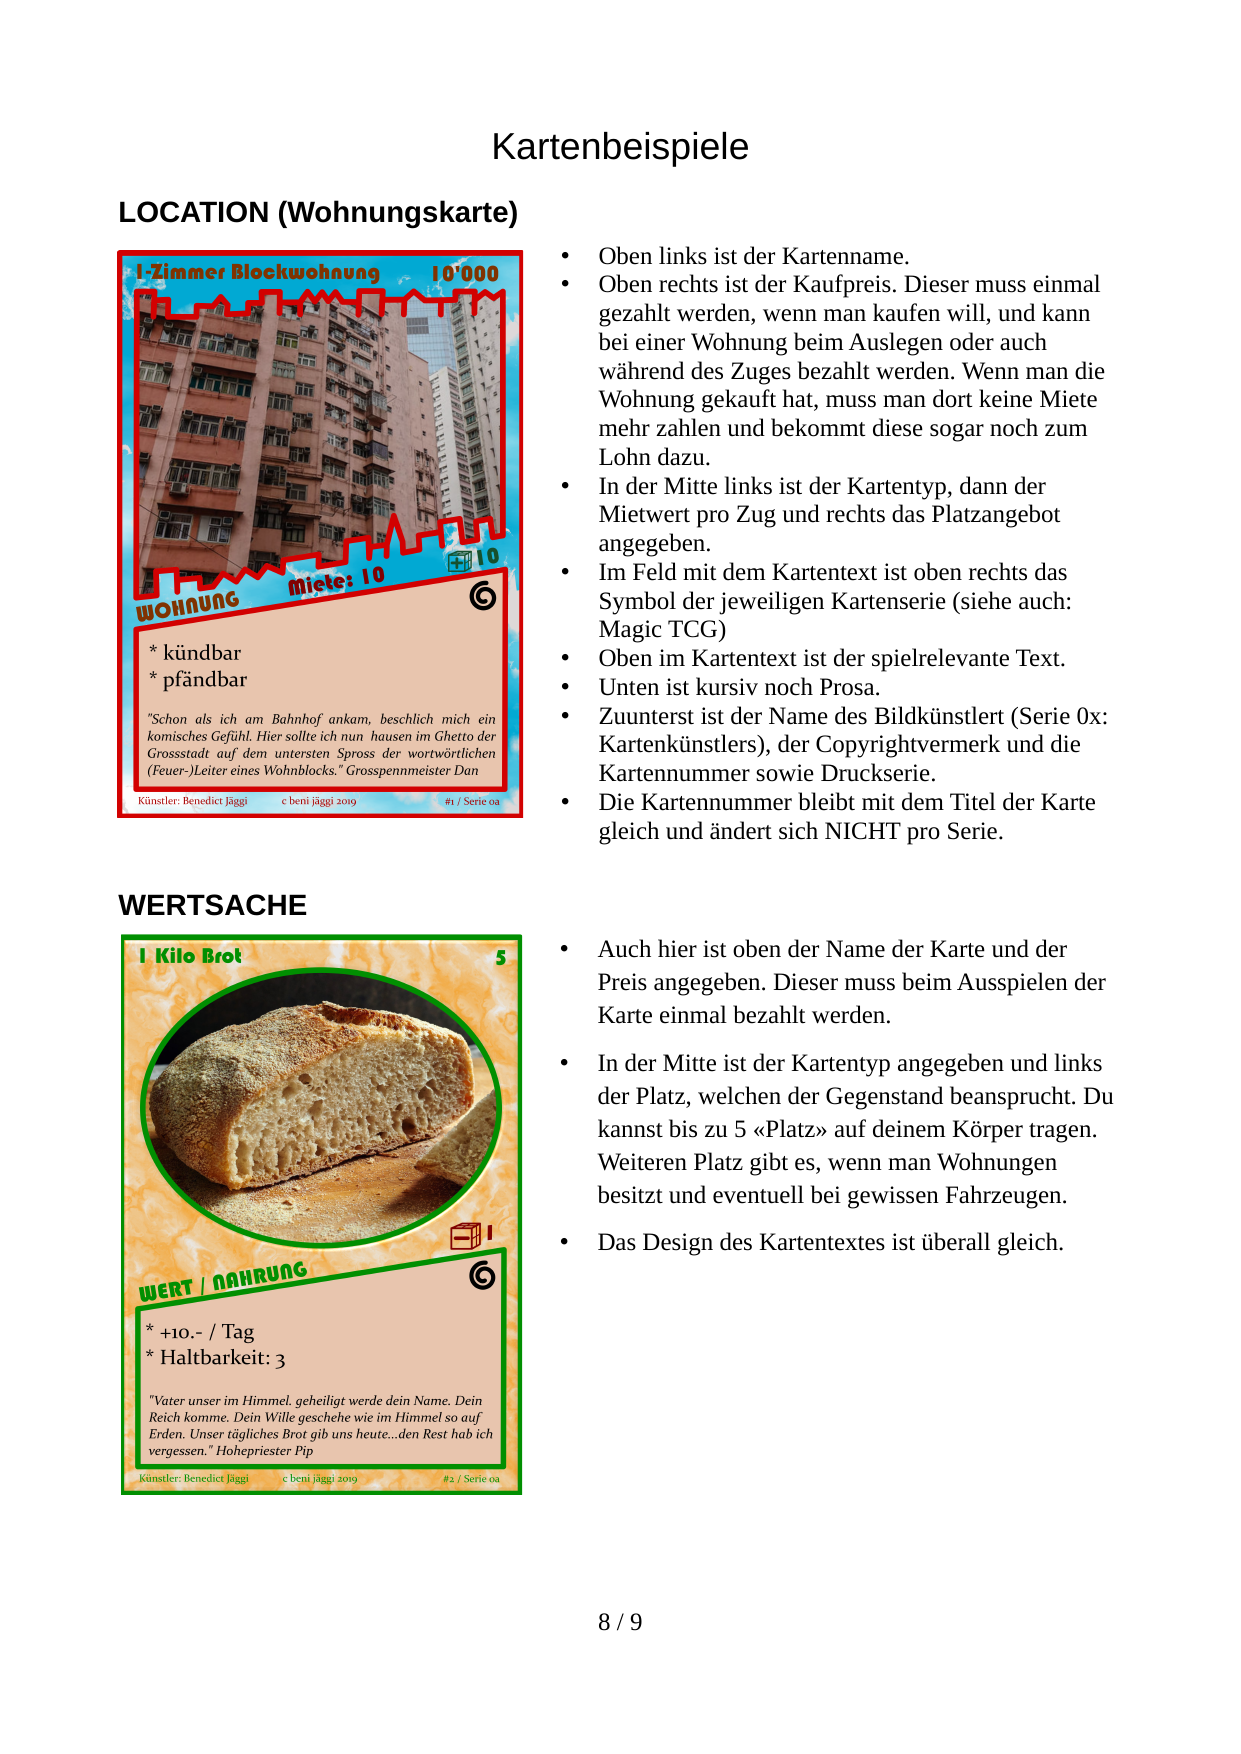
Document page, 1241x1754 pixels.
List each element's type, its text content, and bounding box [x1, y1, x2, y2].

list In der Mitte links ist der Kartentyp, dann der Mietwert pro Zug und rechts das Platzangebot angegeben. [524, 471, 1122, 557]
list Auch hier ist oben der Name der Karte und der Preis angegeben. Dieser muss beim Ausspielen der Karte einmal bezahlt werden. [523, 934, 1122, 1029]
picture [117, 250, 524, 818]
list Die Kartennummer bleibt mit dem Titel der Karte gleich und ändert sich NICHT pro Serie. [156, 787, 1122, 844]
list Unten ist kursiv noch Prosa. [524, 672, 1122, 701]
list Oben im Kartentext ist der spielrelevante Text. [524, 643, 1122, 672]
subtitle WERTSACHE [118, 888, 1122, 922]
picture [121, 934, 523, 1495]
list Oben rechts ist der Kaufpreis. Dieser muss einmal gezahlt werden, wenn man kaufen will, und kann bei einer Wohnung beim Auslegen oder auch während des Zuges bezahlt werden. Wenn man die Wohnung gekauft hat, muss man dort keine Miete mehr zahlen und bekommt diese sogar noch zum Lohn dazu. [524, 269, 1122, 471]
subtitle LOCATION (Wohnungskarte) [118, 194, 1122, 228]
list Oben links ist der Kartenname. [156, 241, 1122, 269]
list In der Mitte ist der Kartentyp angegeben und links der Platz, welchen der Gegenstand beansprucht. Du kannst bis zu 5 «Platz» auf deinem Körper tragen. Weiteren Platz gibt es, wenn man Wohnungen besitzt und eventuell bei gewissen Fahrzeugen. [523, 1048, 1122, 1209]
list Das Design des Kartentextes ist überall gleich. [523, 1227, 1122, 1256]
list Im Feld mit dem Kartentext ist oben rechts das Symbol der jeweiligen Kartenserie (siehe auch: Magic TCG) [524, 557, 1122, 643]
list Zuunterst ist der Name des Bildkünstlert (Serie 0x: Kartenkünstlers), der Copyrightvermerk und die Kartennummer sowie Druckserie. [524, 701, 1122, 787]
subtitle Kartenbeispiele [118, 124, 1122, 167]
